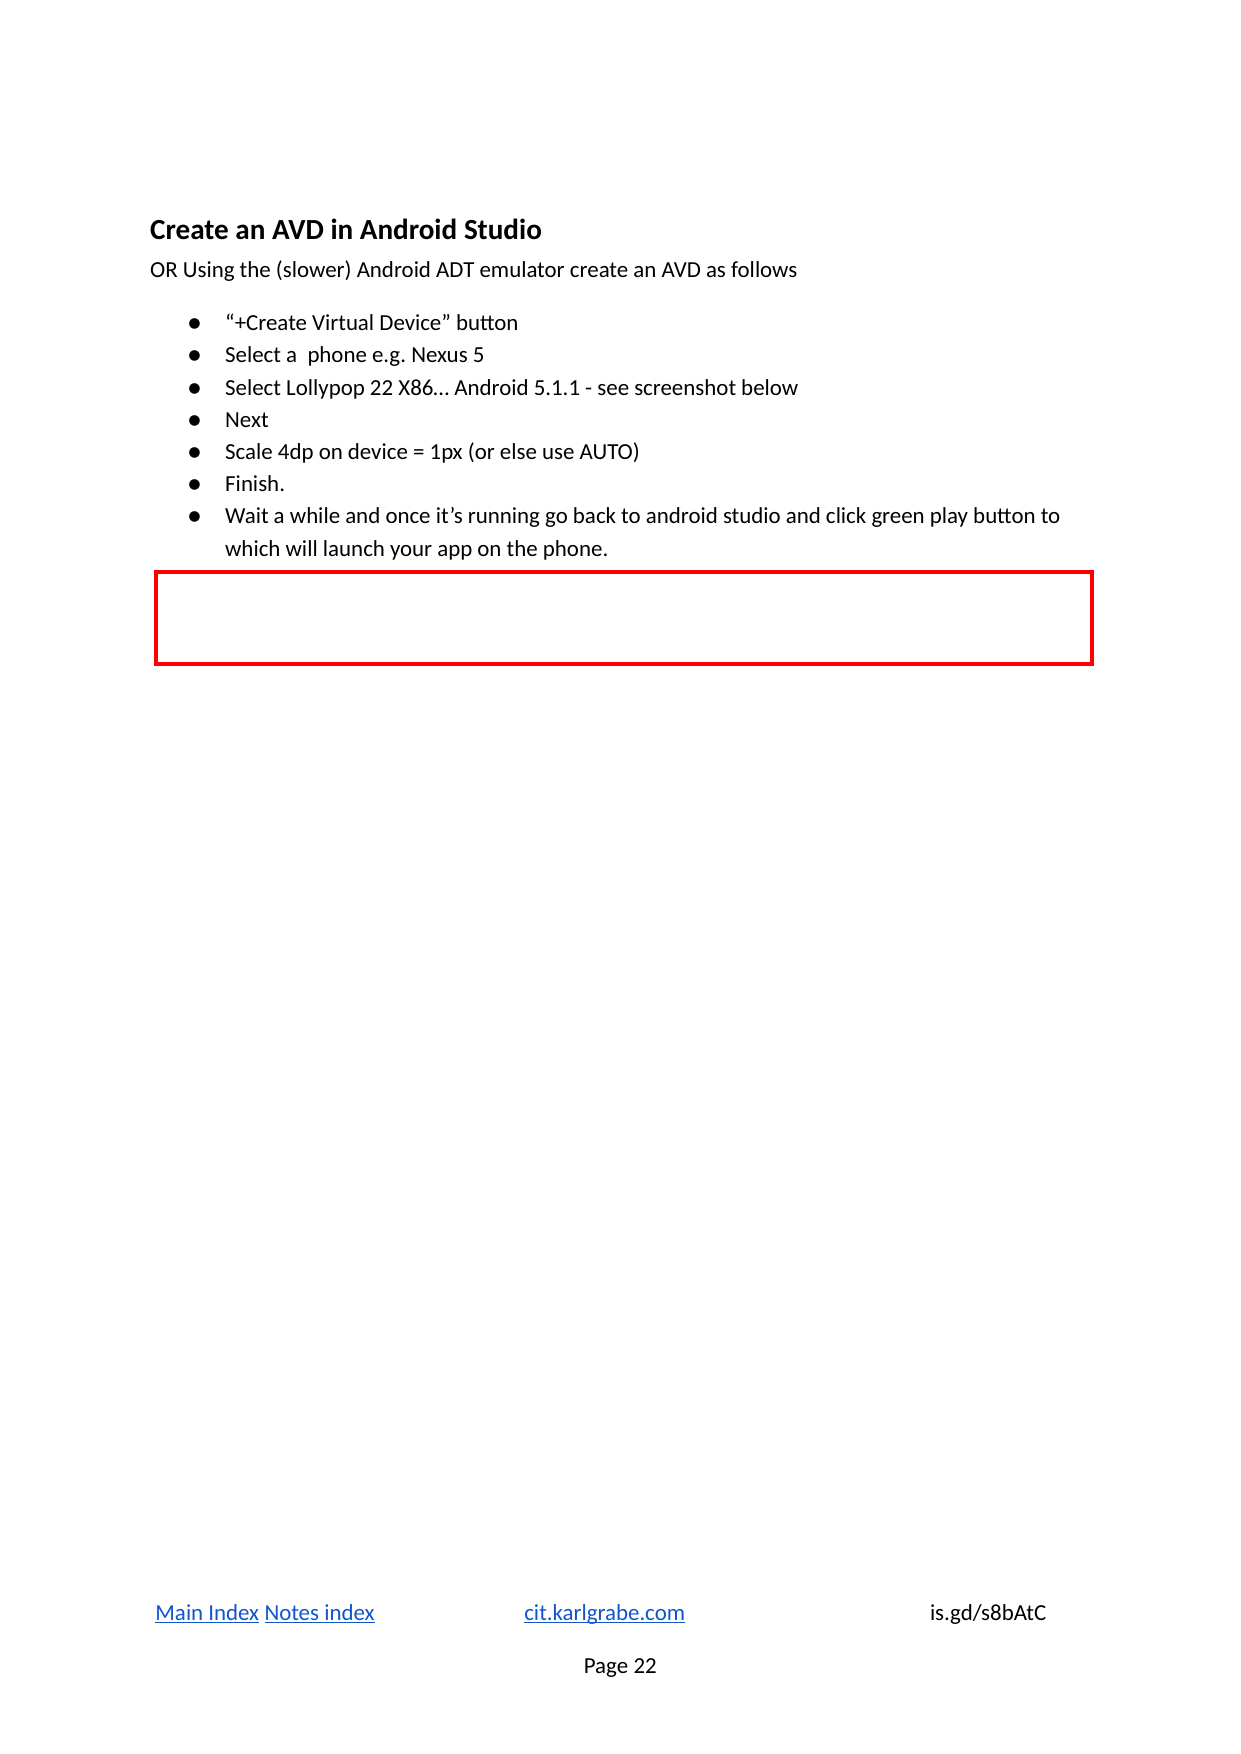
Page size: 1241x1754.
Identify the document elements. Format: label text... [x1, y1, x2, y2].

list Scale 4dp on device = 1px (or else use AUTO) [187, 437, 1090, 465]
list Select Lollypop 22 X86… Android 5.1.1 - see screenshot below [187, 373, 1090, 401]
list Select a phone e.g. Nexus 5 [187, 341, 1090, 368]
subtitle Create an AVD in Android Studio [150, 211, 1090, 247]
list Next [187, 405, 1090, 433]
list Finish. [187, 469, 1090, 497]
text OR Using the (slower) Android ADT emulator create an AVD as follows [150, 255, 1090, 283]
list “+Create Virtual Device” button [187, 308, 1090, 336]
list Wait a while and once it’s running go back to android studio and click green play button to which will launch your app on the phone. [187, 501, 1090, 562]
picture [158, 574, 1090, 662]
